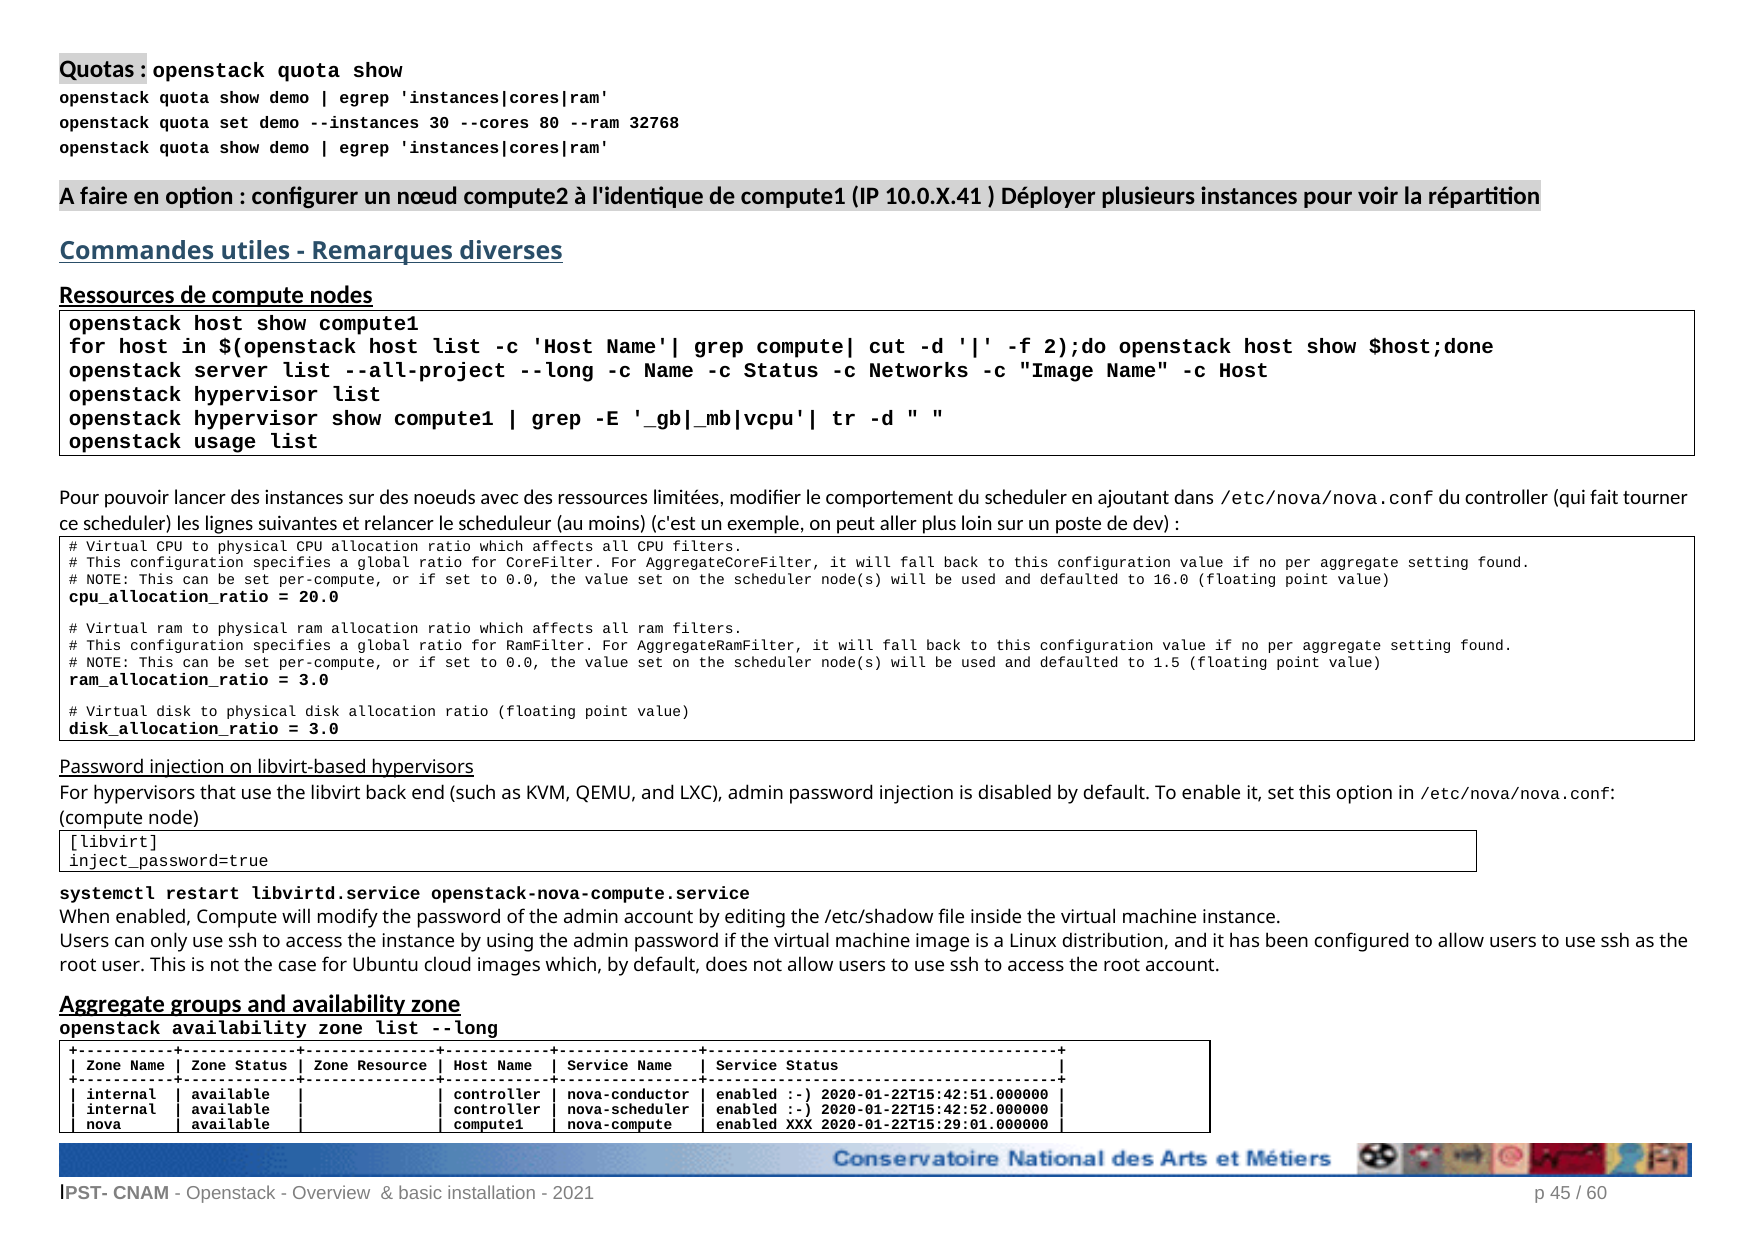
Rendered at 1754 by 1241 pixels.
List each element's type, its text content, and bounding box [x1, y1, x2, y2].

text for host in $(openstack host list -c 'Host Name'| grep compute| cut -d '|' -f 2);do openstack host show $host;done [60, 333, 1694, 357]
text openstack server list --all-project --long -c Name -c Status -c Networks -c "Image Name" -c Host [60, 357, 1694, 381]
text Users can only use ssh to access the instance by using the admin password if the virtual machine image is a Linux distribution, and it has been configured to allow users to use ssh as the root user. This is not the case for Ubuntu cloud images which, by default, does not allow users to use ssh to access the root account. [59, 928, 1695, 976]
text Aggregate groups and availability zone [59, 988, 1695, 1019]
text # This configuration specifies a global ratio for CoreFilter. For AggregateCoreFilter, it will fall back to this configuration value if no per aggregate setting found. [60, 552, 1694, 569]
text # Virtual CPU to physical CPU allocation ratio which affects all CPU filters. [60, 537, 1694, 552]
text ram_allocation_ratio = 3.0 [60, 668, 1694, 690]
text | internal | available | | controller | nova-conductor | enabled :-) 2020-01-22T15:42:51.000000 | [60, 1084, 1209, 1099]
text cpu_allocation_ratio = 20.0 [60, 586, 1694, 607]
text # NOTE: This can be set per-compute, or if set to 0.0, the value set on the scheduler node(s) will be used and defaulted to 1.5 (floating point value) [60, 652, 1694, 668]
text +-----------+-------------+---------------+------------+----------------+----------------------------------------+ [60, 1070, 1209, 1084]
text | internal | available | | controller | nova-scheduler | enabled :-) 2020-01-22T15:42:52.000000 | [60, 1099, 1209, 1114]
text openstack hypervisor show compute1 | grep -E '_gb|_mb|vcpu'| tr -d " " [60, 404, 1694, 428]
text systemctl restart libvirtd.service openstack-nova-compute.service [59, 885, 1695, 905]
text openstack quota show demo | egrep 'instances|cores|ram' [59, 90, 1695, 109]
text Ressources de compute nodes [59, 279, 1695, 310]
subtitle Commandes utiles - Remarques diverses [59, 233, 1695, 267]
text openstack usage list [60, 428, 1694, 455]
text # Virtual ram to physical ram allocation ratio which affects all ram filters. [60, 618, 1694, 635]
text # This configuration specifies a global ratio for RamFilter. For AggregateRamFilter, it will fall back to this configuration value if no per aggregate setting found. [60, 635, 1694, 652]
text When enabled, Compute will modify the password of the admin account by editing the /etc/shadow file inside the virtual machine instance. [59, 905, 1695, 928]
text openstack host show compute1 [60, 311, 1694, 333]
text +-----------+-------------+---------------+------------+----------------+----------------------------------------+ [60, 1041, 1209, 1055]
text openstack quota show demo | egrep 'instances|cores|ram' [59, 140, 1695, 159]
text Pour pouvoir lancer des instances sur des noeuds avec des ressources limitées, modifier le comportement du scheduler en ajoutant dans /etc/nova/nova.conf du controller (qui fait tourner ce scheduler) les lignes suivantes et relancer le scheduleur (au moins) (c'est un exemple, on peut aller plus loin sur un poste de dev) : [59, 484, 1695, 536]
text Password injection on libvirt-based hypervisors [59, 753, 1695, 779]
text openstack hypervisor list [60, 381, 1694, 404]
text inject_password=true [60, 849, 1476, 871]
text | Zone Name | Zone Status | Zone Resource | Host Name | Service Name | Service Status | [60, 1055, 1209, 1070]
text disk_allocation_ratio = 3.0 [60, 718, 1694, 740]
text Quotas : openstack quota show [59, 53, 1695, 84]
text A faire en option : configurer un nœud compute2 à l'identique de compute1 (IP 10.0.X.41 ) Déployer plusieurs instances pour voir la répartition [59, 180, 1695, 211]
text | nova | available | | compute1 | nova-compute | enabled XXX 2020-01-22T15:29:01.000000 | [60, 1114, 1209, 1132]
text For hypervisors that use the libvirt back end (such as KVM, QEMU, and LXC), admin password injection is disabled by default. To enable it, set this option in /etc/nova/nova.conf: (compute node) [59, 779, 1695, 830]
text [libvirt] [60, 831, 1476, 849]
text # NOTE: This can be set per-compute, or if set to 0.0, the value set on the scheduler node(s) will be used and defaulted to 16.0 (floating point value) [60, 569, 1694, 586]
text openstack quota set demo --instances 30 --cores 80 --ram 32768 [59, 115, 1695, 134]
text openstack availability zone list --long [59, 1019, 1695, 1040]
text # Virtual disk to physical disk allocation ratio (floating point value) [60, 701, 1694, 718]
